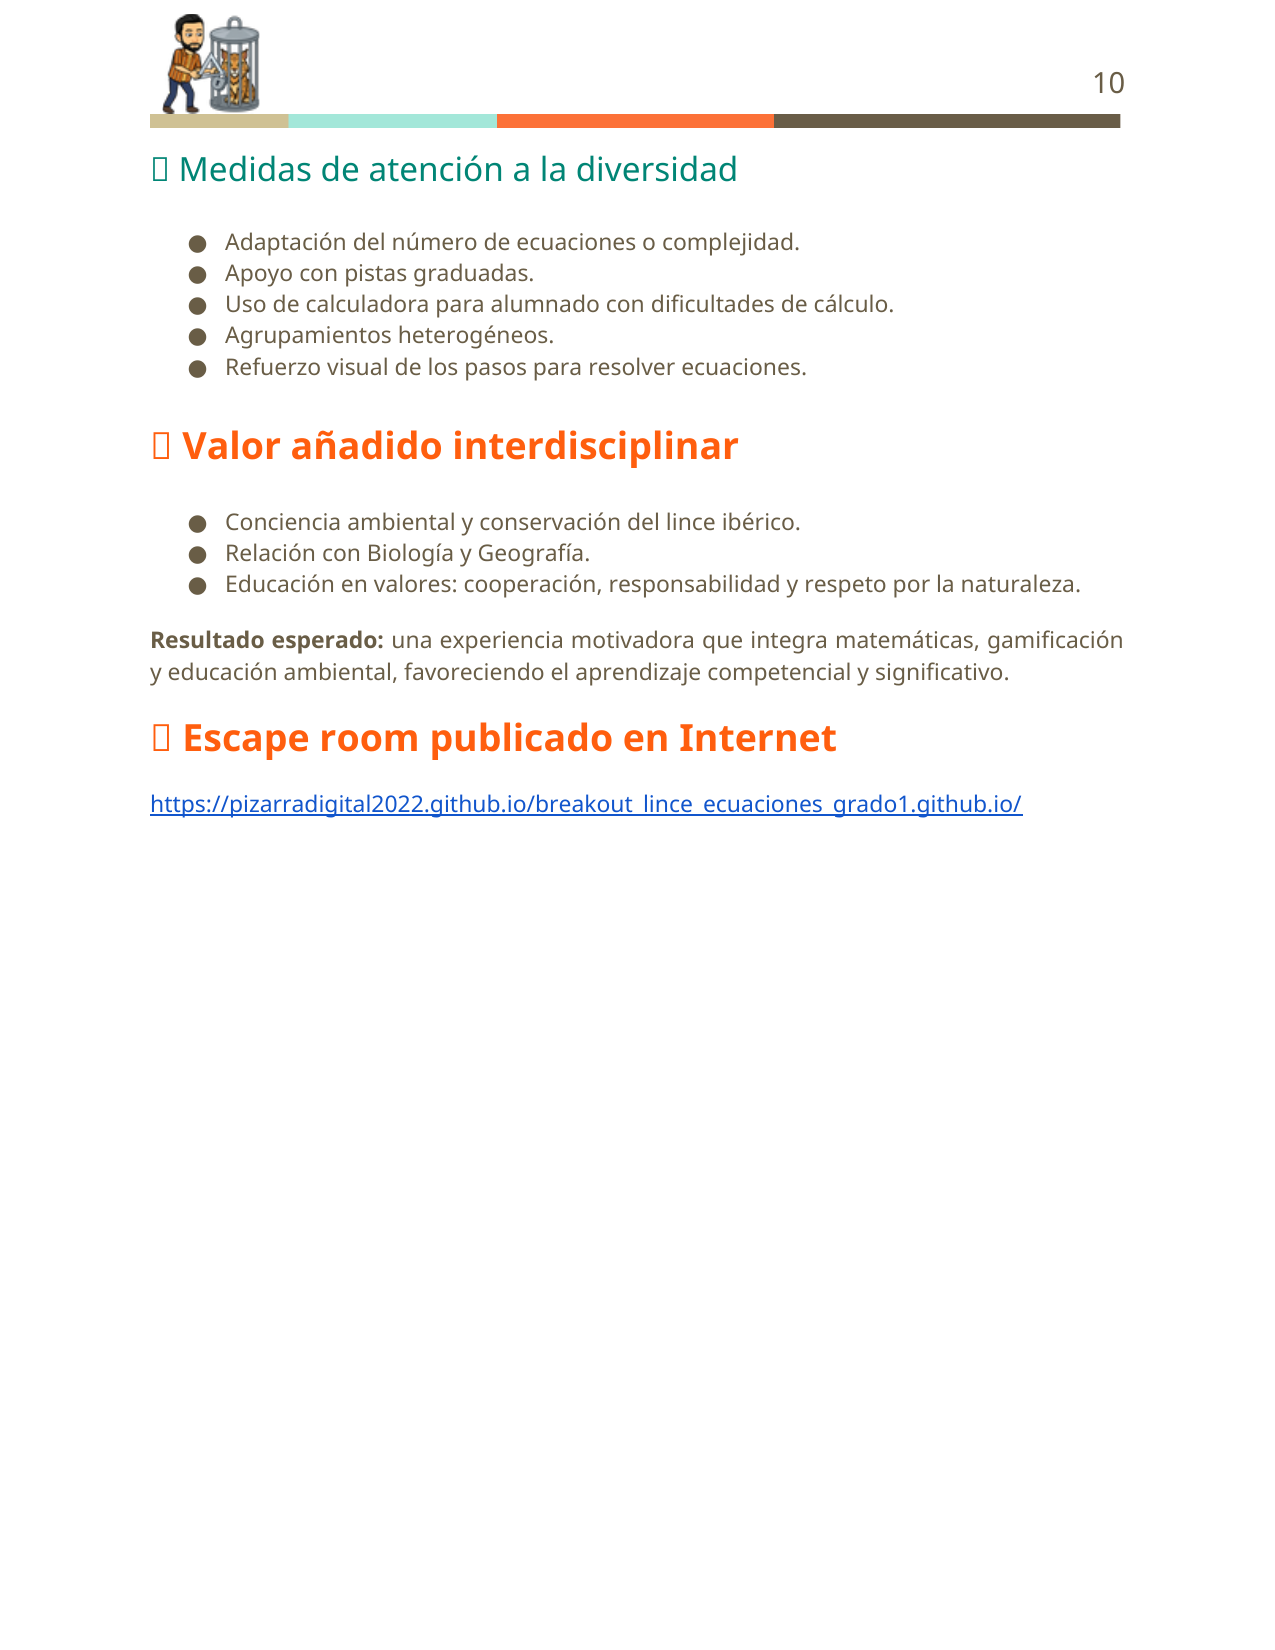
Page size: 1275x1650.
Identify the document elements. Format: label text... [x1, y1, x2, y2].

subtitle 🧩 Escape room publicado en Internet [150, 712, 1125, 763]
list Apoyo con pistas graduadas. [187, 257, 1125, 288]
text https://pizarradigital2022.github.io/breakout_lince_ecuaciones_grado1.github.io/ [150, 788, 1125, 819]
list Educación en valores: cooperación, responsabilidad y respeto por la naturaleza. [187, 568, 1125, 599]
list Conciencia ambiental y conservación del lince ibérico. [187, 505, 1125, 537]
list Refuerzo visual de los pasos para resolver ecuaciones. [187, 350, 1125, 382]
picture [150, 14, 1121, 128]
list Uso de calculadora para alumnado con dificultades de cálculo. [187, 288, 1125, 319]
subtitle 🔧 Medidas de atención a la diversidad [150, 146, 1125, 191]
list Adaptación del número de ecuaciones o complejidad. [187, 225, 1125, 257]
text Resultado esperado: una experiencia motivadora que integra matemáticas, gamificación y educación ambiental, favoreciendo el aprendizaje competencial y significativo. [150, 624, 1125, 687]
subtitle 🌿 Valor añadido interdisciplinar [150, 419, 1125, 470]
list Agrupamientos heterogéneos. [187, 319, 1125, 350]
list Relación con Biología y Geografía. [187, 537, 1125, 568]
